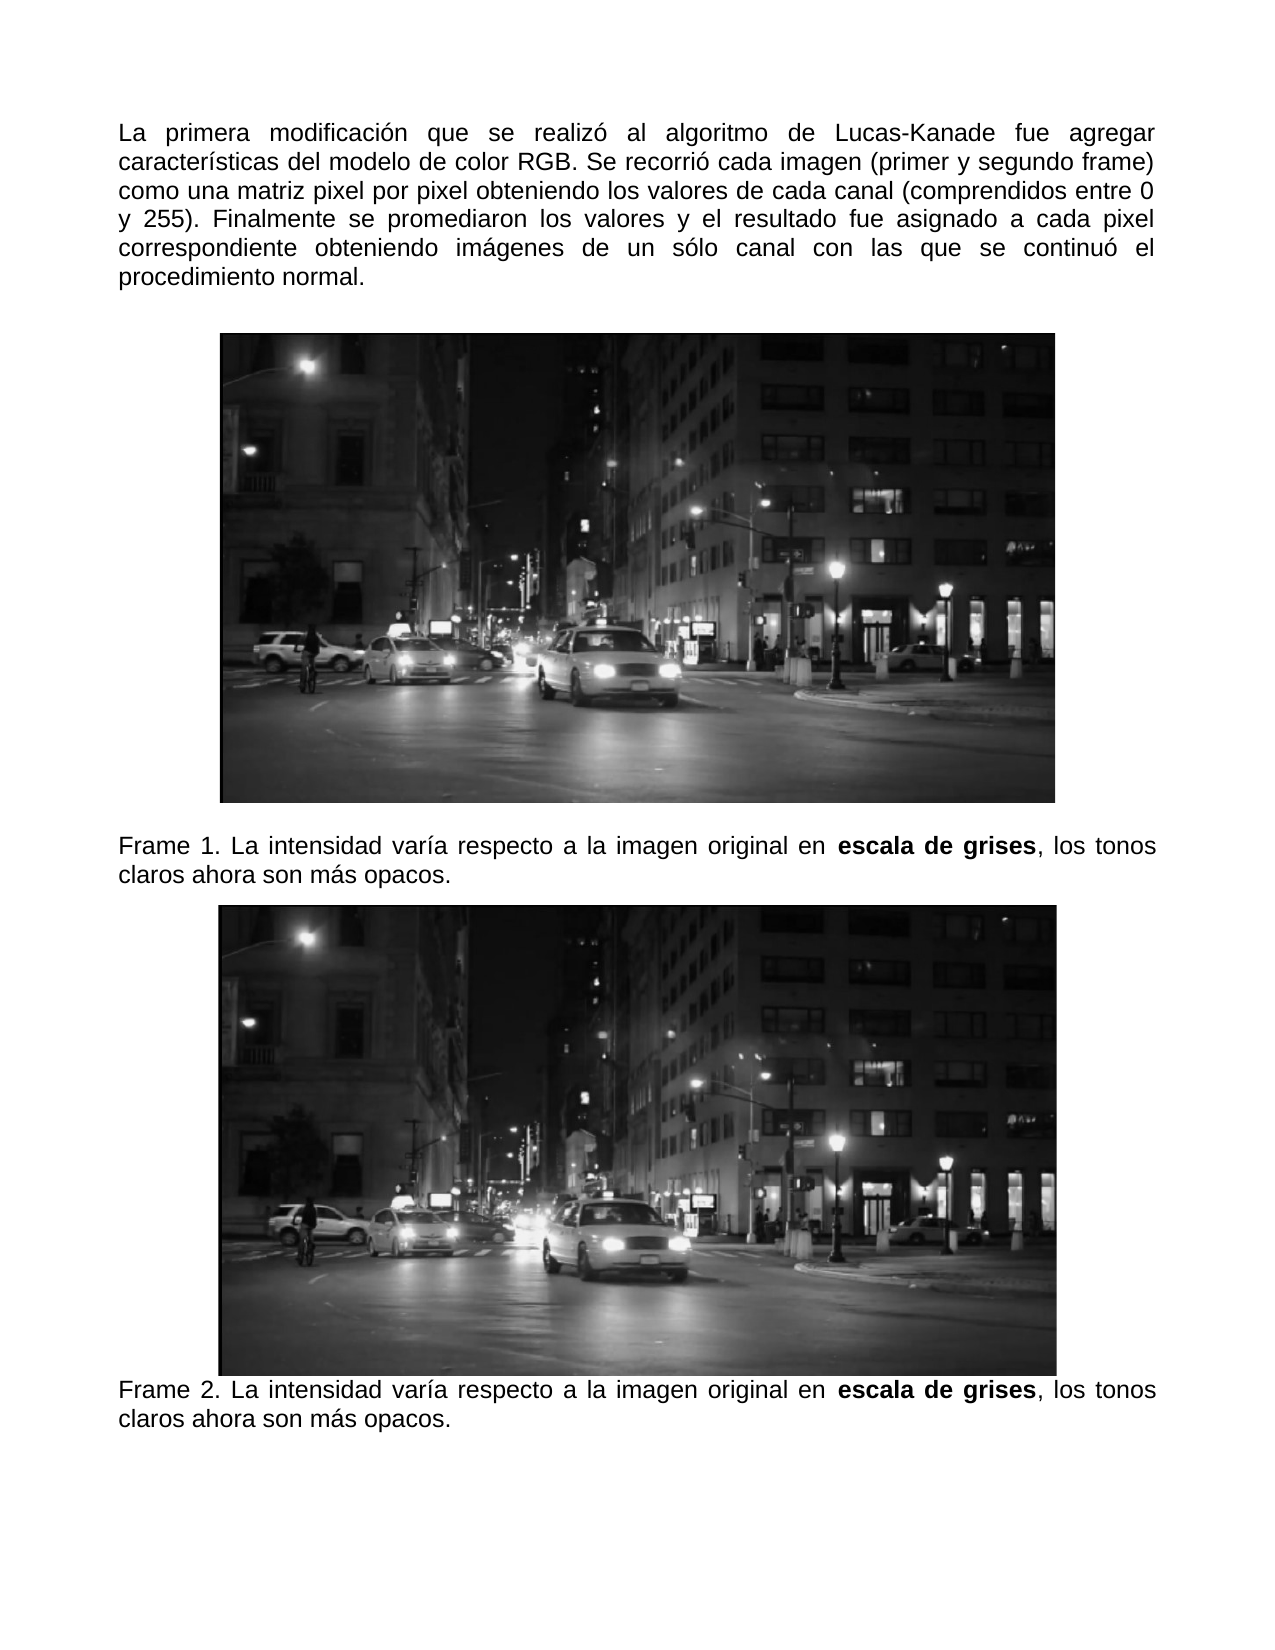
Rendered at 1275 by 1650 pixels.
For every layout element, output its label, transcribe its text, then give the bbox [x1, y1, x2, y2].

text Frame 2. La intensidad varía respecto a la imagen original en escala de grises, los tonos claros ahora son más opacos. [118, 1084, 1157, 1433]
picture [218, 905, 1057, 1376]
picture [219, 333, 1056, 803]
text La primera modificación que se realizó al algoritmo de Lucas-Kanade fue agregar características del modelo de color RGB. Se recorrió cada imagen (primer y segundo frame) como una matriz pixel por pixel obteniendo los valores de cada canal (comprendidos entre 0 y 255). Finalmente se promediaron los valores y el resultado fue asignado a cada pixel correspondiente obteniendo imágenes de un sólo canal con las que se continuó el procedimiento normal. [118, 118, 1157, 291]
text Frame 1. La intensidad varía respecto a la imagen original en escala de grises, los tonos claros ahora son más opacos. [118, 831, 1157, 888]
